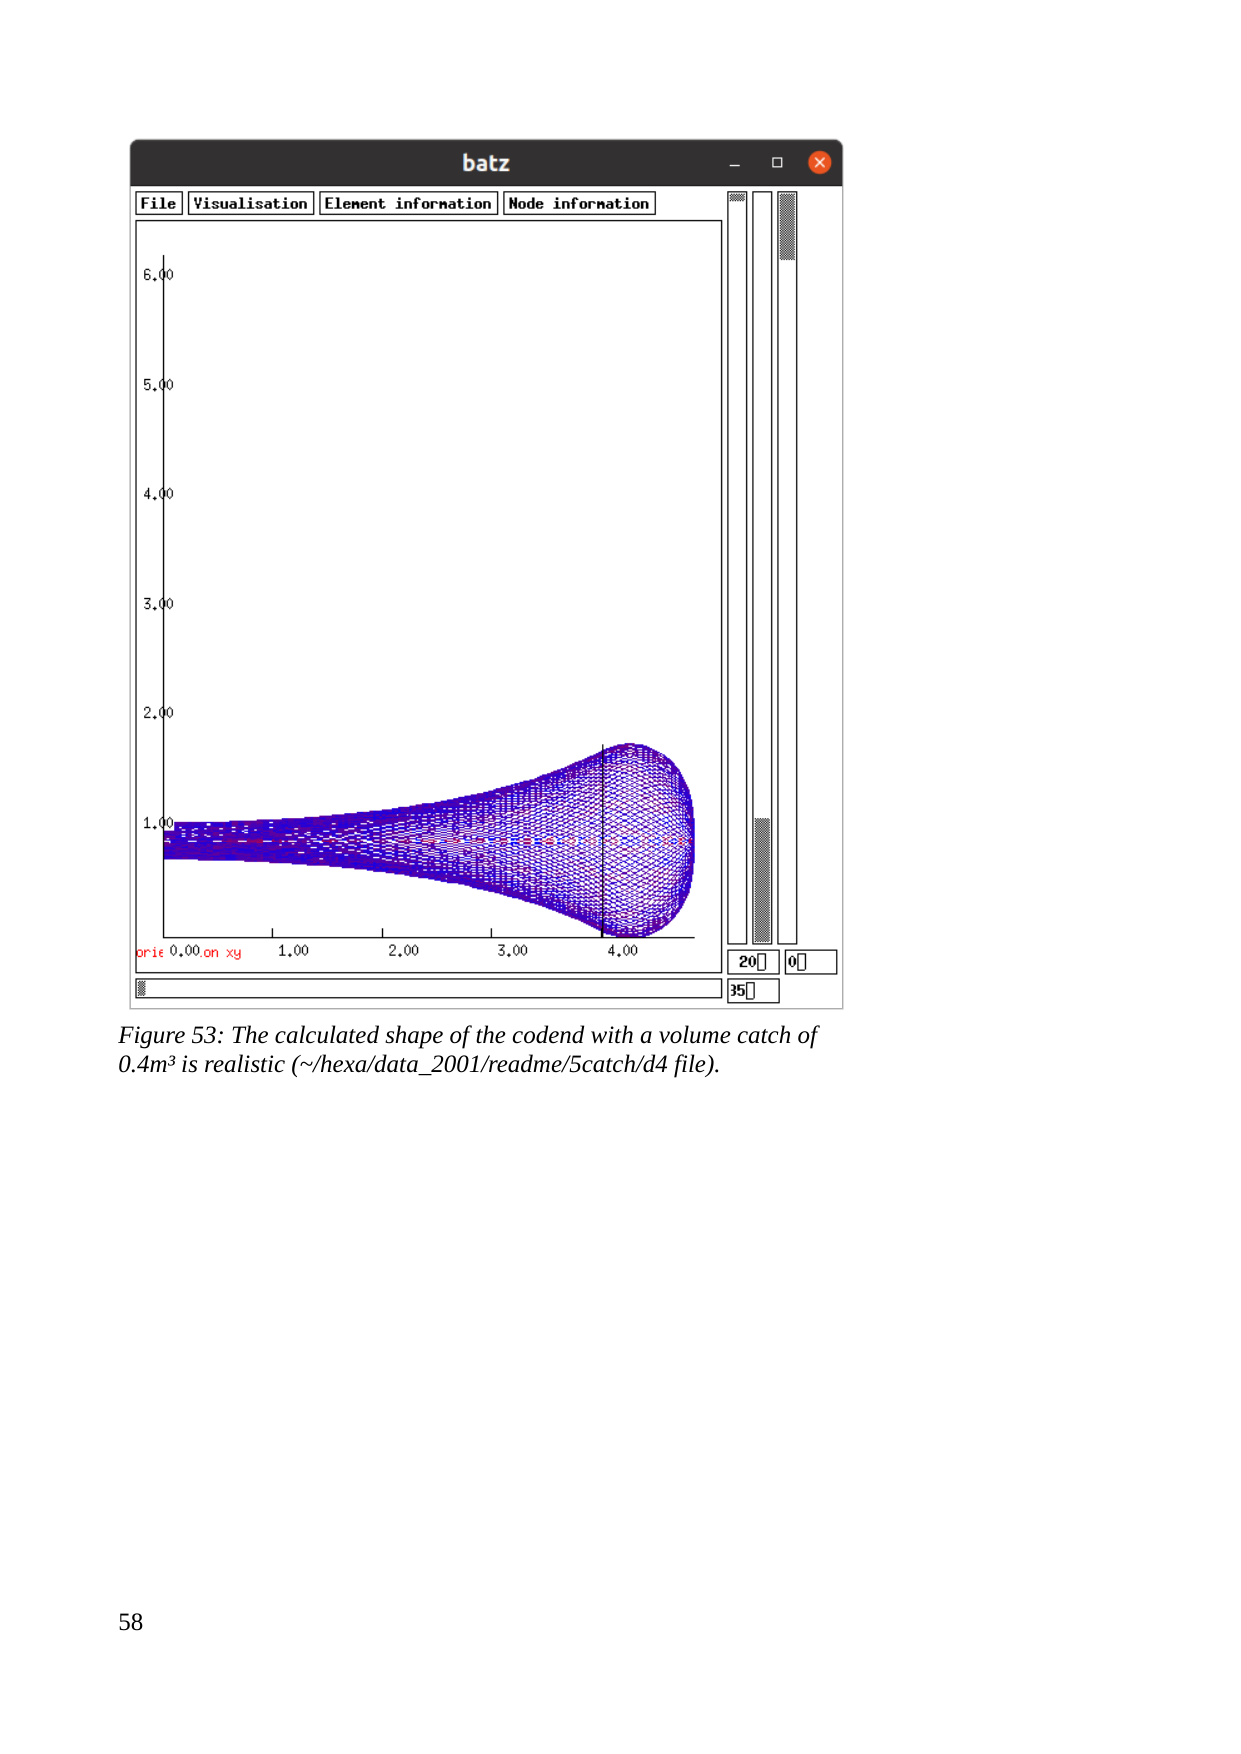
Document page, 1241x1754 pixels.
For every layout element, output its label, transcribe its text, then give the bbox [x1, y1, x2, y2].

picture [118, 130, 855, 1021]
text Figure 53: The calculated shape of the codend with a volume catch of 0.4m³ is realistic (~/hexa/data_2001/readme/5catch/d4 file). [118, 1021, 854, 1078]
